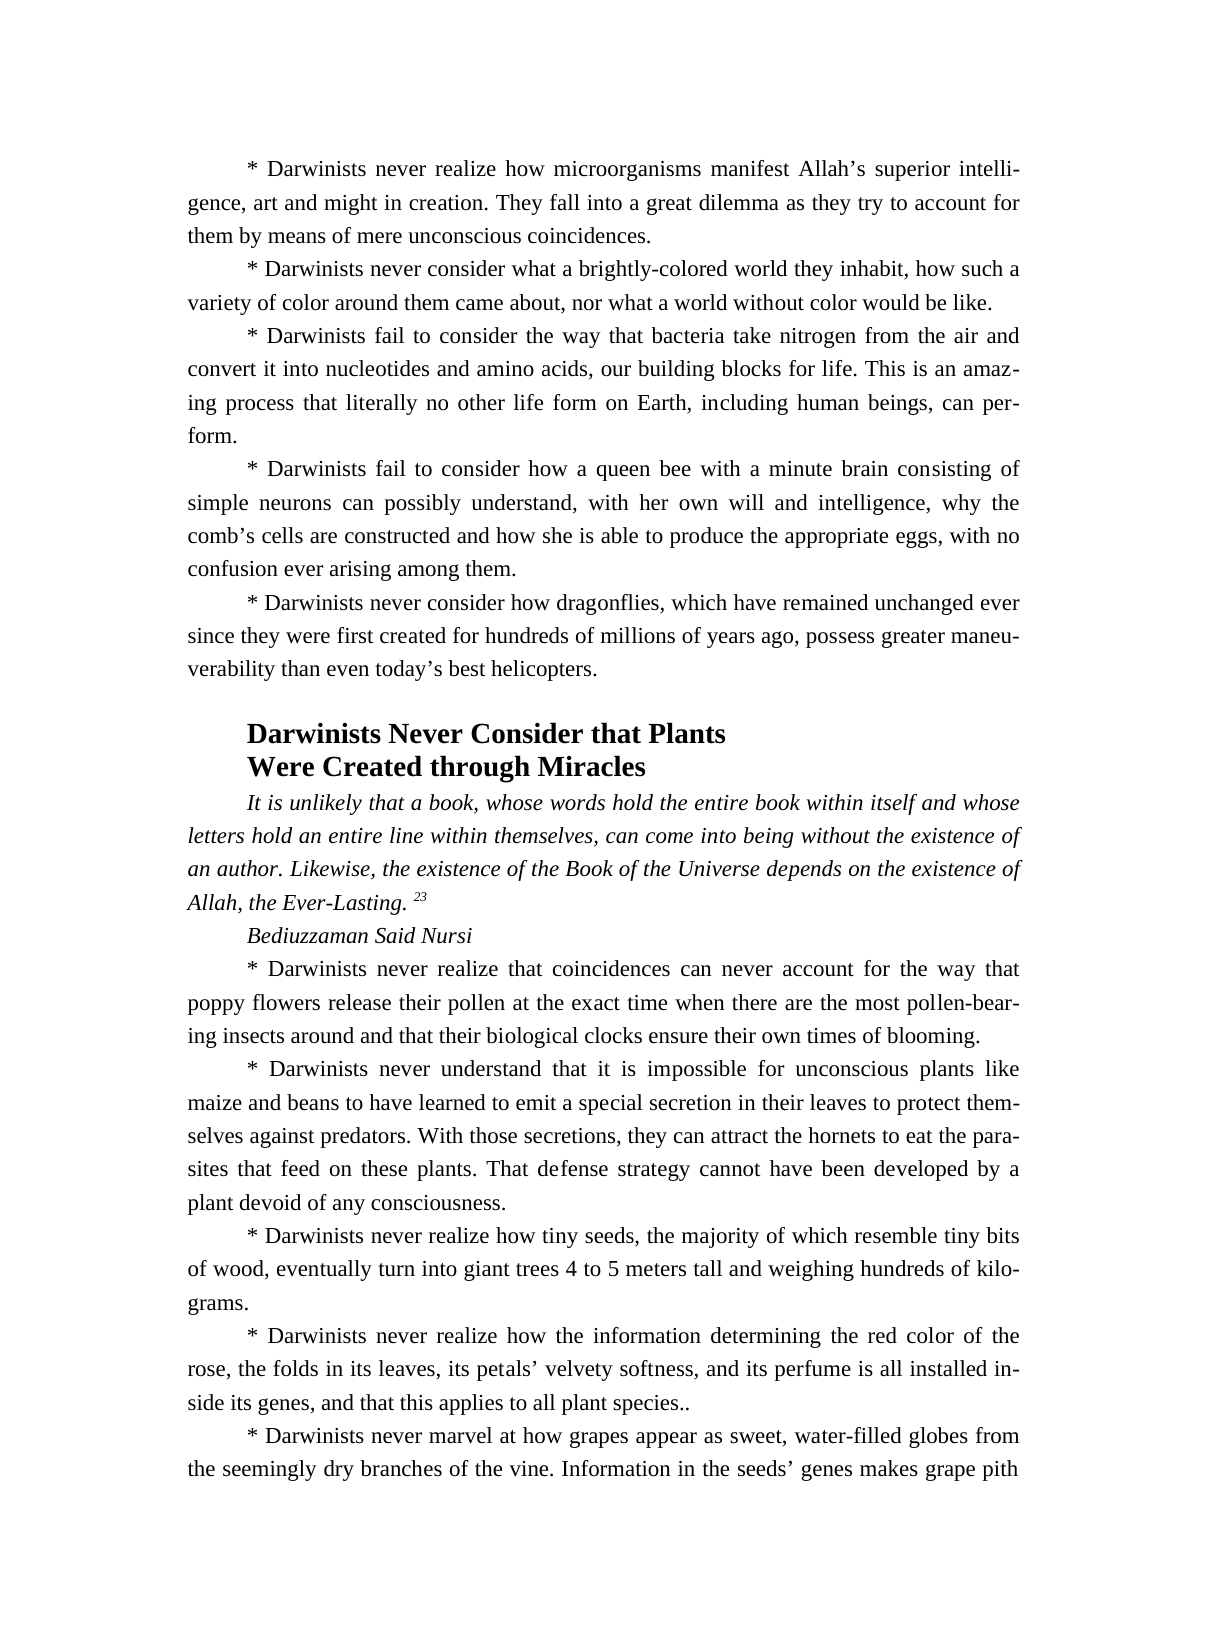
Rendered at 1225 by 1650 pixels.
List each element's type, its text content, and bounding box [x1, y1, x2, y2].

text * Darwinists fail to con­sid­er the way that bac­te­ria take ni­tro­gen from the air and con­vert it in­to nu­cle­ot­i­des and ami­no ac­ids, our build­ing blocks for life. This is an amaz­ing proc­ess that lit­er­al­ly no oth­er life form on Earth, in­clud­ing hu­man be­ings, can per­form. [187, 317, 1020, 450]
text Darwinists Never Consider that Plants [187, 717, 1020, 750]
text * Darwinists nev­er un­der­stand that it is im­pos­si­ble for un­con­scious plants like maize and beans to have learned to emit a spe­cial se­cre­tion in their leaves to pro­tect them­selves against pred­a­tors. With those se­cre­tions, they can at­tract the hor­nets to eat the par­a­sites that feed on these plants. That de­fense strat­e­gy can­not have been de­vel­oped by a plant de­void of any con­scious­ness. [187, 1050, 1020, 1217]
text It is un­like­ly that a book, whose words hold the en­tire book with­in it­self and whose let­ters hold an en­tire line with­in them­selves, can come in­to be­ing with­out the ex­is­tence of an au­thor. Likewise, the ex­is­tence of the Book of the Universe de­pends on the ex­is­tence of Allah, the Ever-Lasting. 23 [187, 783, 1020, 917]
text * Darwinists nev­er re­al­ize how the information determining the red col­or of the rose, the folds in its leaves, its pet­als’ velvety soft­ness, and its per­fume is all in­stalled in­side its genes, and that this applies to all plant species.. [187, 1317, 1020, 1417]
text Be­di­uz­za­man Sa­id Nur­si [187, 917, 1020, 950]
text * Darwinists nev­er re­al­ize how ti­ny seeds, the ma­jor­i­ty of which re­sem­ble ti­ny bits of wood, even­tu­al­ly turn in­to gi­ant trees 4 to 5 me­ters tall and weigh­ing hun­dreds of kil­o­grams. [187, 1217, 1020, 1317]
text * Darwinists nev­er re­al­ize how mi­cro­or­gan­isms man­i­fest Allah’s su­pe­ri­or in­tel­li­gence, art and might in cre­a­tion. They fall in­to a great di­lem­ma as they try to ac­count for them by means of mere un­con­scious co­in­ci­den­ces. [187, 150, 1020, 250]
text * Darwinists nev­er re­al­ize that co­in­ci­den­ces can nev­er ac­count for the way that pop­py flow­ers re­lease their pol­len at the ex­act time when there are the most pol­len-bear­ing in­sects around and that their bi­o­log­i­cal clocks en­sure their own times of bloom­ing. [187, 950, 1020, 1050]
text * Darwinists nev­er mar­vel at how grapes ap­pear as sweet, wa­ter-filled globes from the seem­ing­ly dry branch­es of the vine. Information in the seeds’ genes makes grape pith [187, 1417, 1020, 1483]
text Were Created through Miracles [187, 750, 1020, 783]
text * Darwinists fail to con­sid­er how a queen bee with a minute brain con­sist­ing of sim­ple neu­rons can pos­si­bly un­der­stand, with her own will and in­tel­li­gence, why the comb’s cells are con­struct­ed and how she is able to pro­duce the ap­pro­pri­ate eggs, with no con­fu­sion ev­er aris­ing among them. [187, 450, 1020, 583]
text * Darwinists nev­er con­sid­er how drag­on­flies, which have re­mained un­changed ev­er since they were first cre­at­ed for hun­dreds of mil­lions of years ago, pos­sess great­er ma­neu­vera­bil­i­ty than even to­day’s best hel­i­cop­ters. [187, 583, 1020, 683]
text * Darwinists nev­er con­sid­er what a bright­ly-col­ored world they in­hab­it, how such a va­ri­e­ty of col­or around them came about, nor what a world with­out col­or would be like. [187, 250, 1020, 317]
